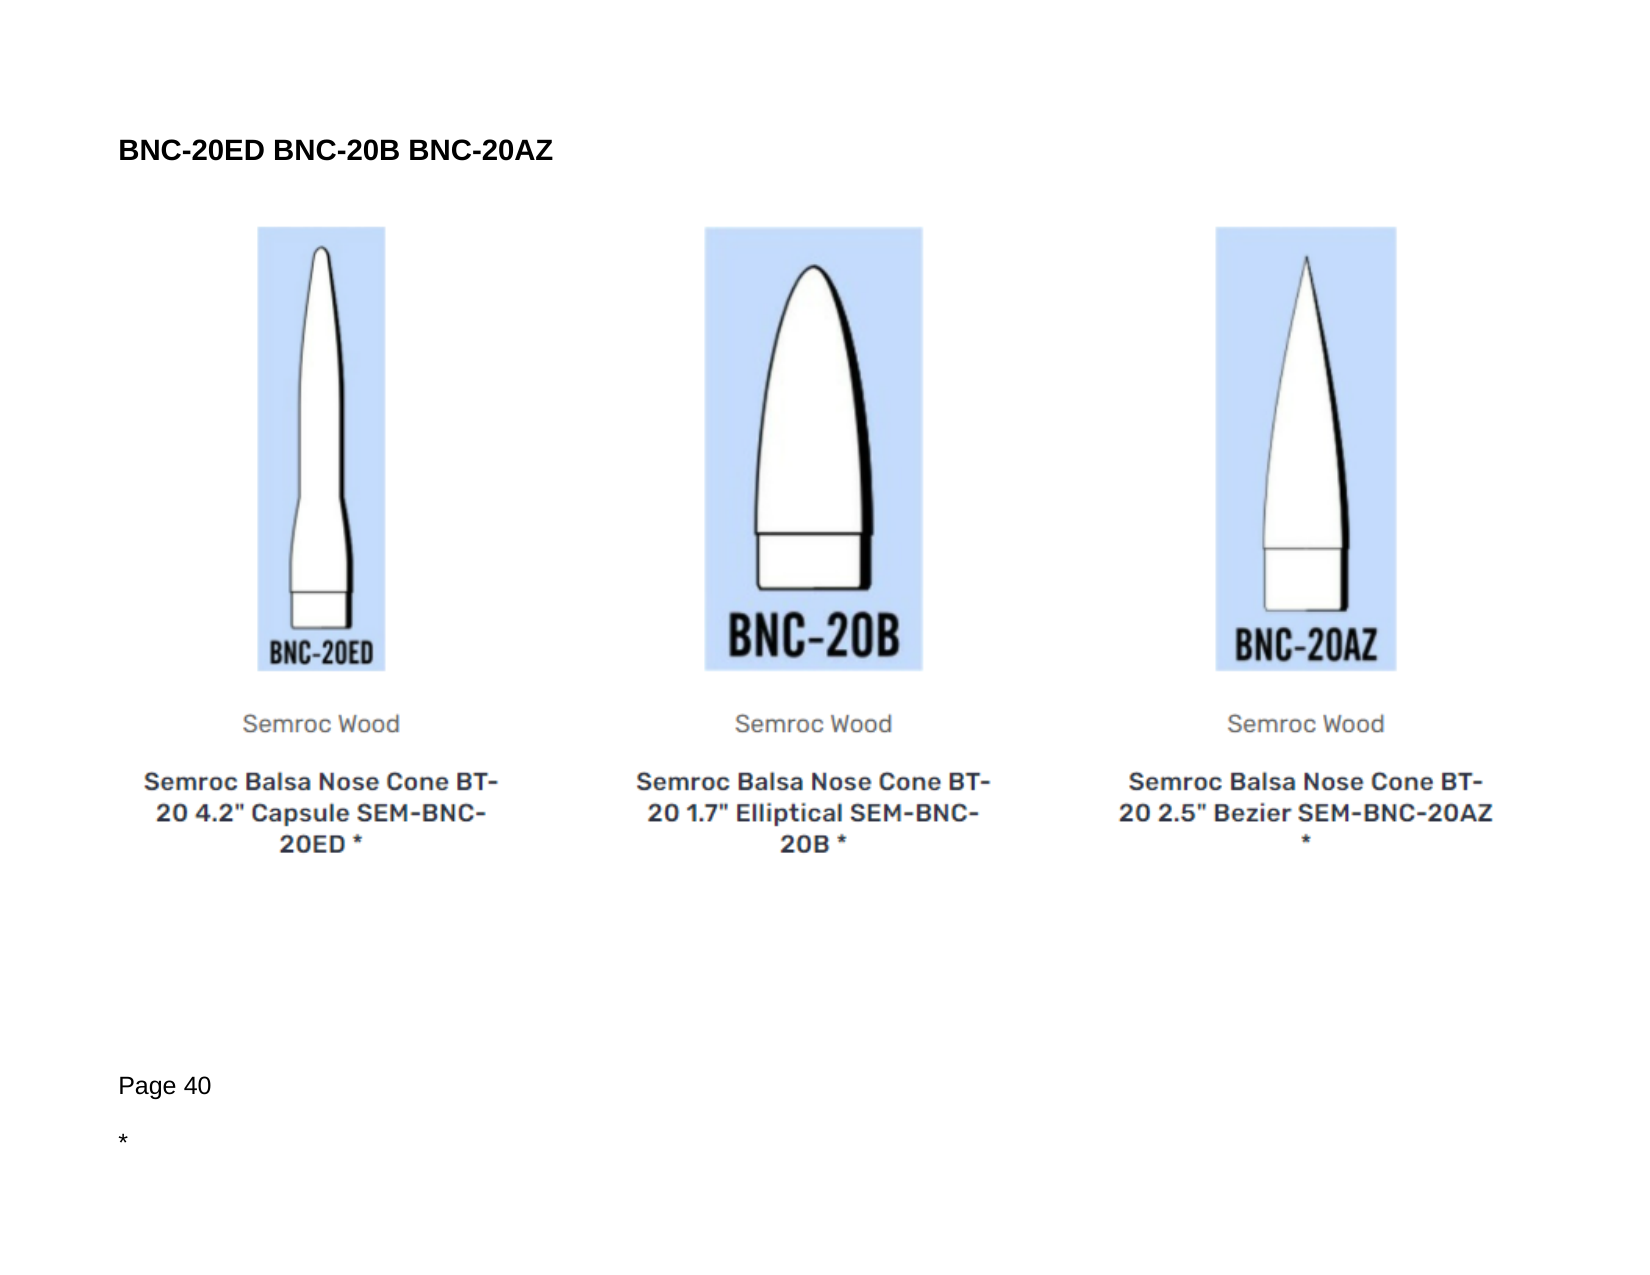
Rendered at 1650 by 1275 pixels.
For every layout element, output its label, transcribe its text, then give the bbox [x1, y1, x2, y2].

subtitle BNC-20ED BNC-20B BNC-20AZ [118, 133, 1532, 166]
picture [131, 213, 1519, 878]
